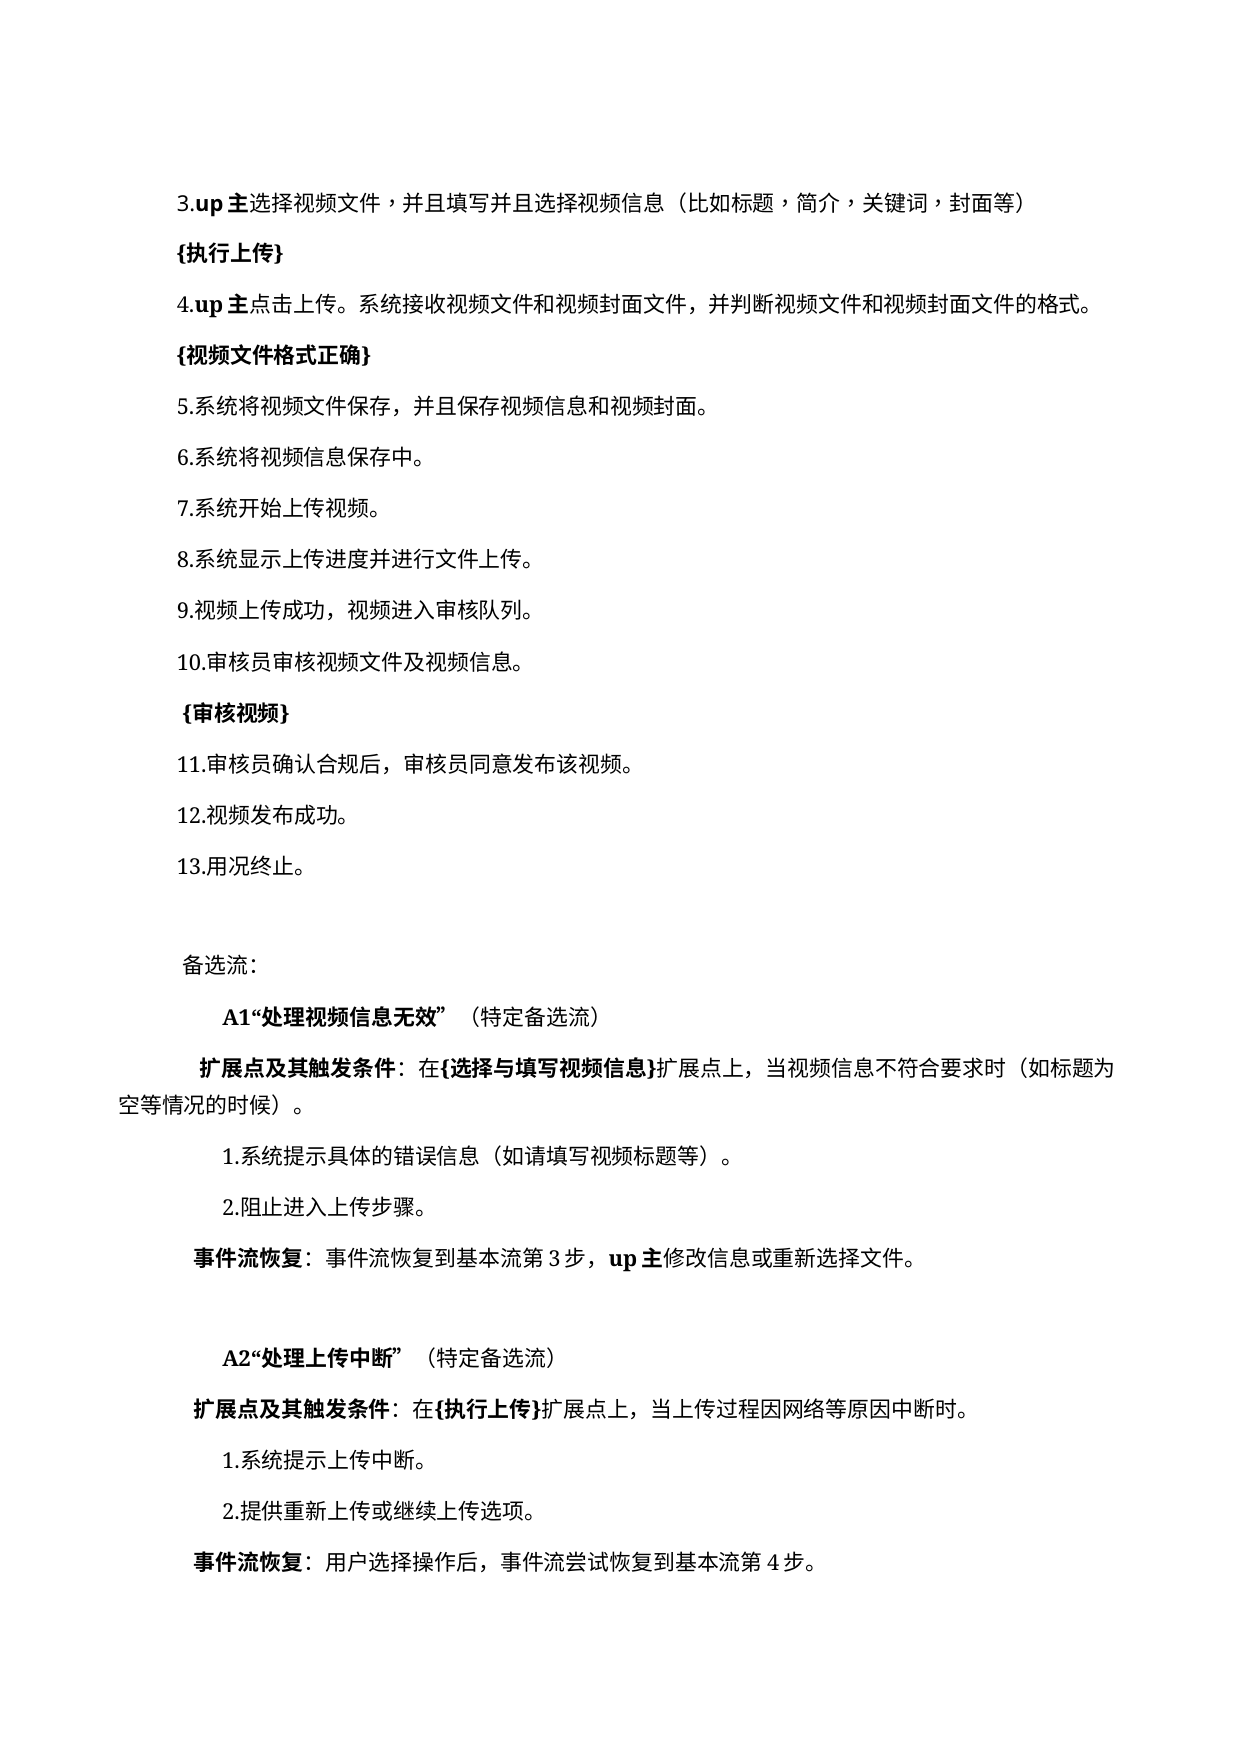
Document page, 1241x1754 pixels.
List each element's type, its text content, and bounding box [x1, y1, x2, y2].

text 8.系统显示上传进度并进行文件上传。 [118, 542, 1122, 574]
text 事件流恢复：事件流恢复到基本流第3步，up主修改信息或重新选择文件。 [118, 1241, 1122, 1273]
text 5.系统将视频文件保存，并且保存视频信息和视频封面。 [118, 389, 1122, 421]
text 12.视频发布成功。 [118, 798, 1122, 829]
text 13.用况终止。 [118, 849, 1122, 881]
text 2.提供重新上传或继续上传选项。 [118, 1494, 1122, 1526]
text 10.审核员审核视频文件及视频信息。 [118, 644, 1122, 676]
text {审核视频} [118, 696, 1122, 727]
text 扩展点及其触发条件：在{选择与填写视频信息}扩展点上，当视频信息不符合要求时（如标题为空等情况的时候）。 [118, 1051, 1122, 1120]
text 事件流恢复：用户选择操作后，事件流尝试恢复到基本流第4步。 [118, 1545, 1122, 1577]
text 11.审核员确认合规后，审核员同意发布该视频。 [118, 747, 1122, 778]
text 备选流： [118, 948, 1122, 980]
text {视频文件格式正确} [118, 338, 1122, 370]
text 4.up主点击上传。系统接收视频文件和视频封面文件，并判断视频文件和视频封面文件的格式。 [118, 287, 1122, 319]
text A1“处理视频信息无效”（特定备选流）​​ [118, 999, 1122, 1031]
text 扩展点及其触发条件：在{执行上传}扩展点上，当上传过程因网络等原因中断时。 [118, 1392, 1122, 1424]
text 9.视频上传成功，视频进入审核队列。 [118, 593, 1122, 625]
text 1.系统提示具体的错误信息（如请填写视频标题等）。 [118, 1139, 1122, 1171]
text 3.up主选择视频文件，并且填写并且选择视频信息（比如标题，简介，关键词，封面等） [118, 188, 1122, 217]
text 7.系统开始上传视频。 [118, 491, 1122, 523]
text 1.系统提示上传中断。 [118, 1443, 1122, 1475]
text 2.阻止进入上传步骤。 [118, 1190, 1122, 1222]
text {执行上传} [118, 236, 1122, 268]
text 6.系统将视频信息保存中。 [118, 440, 1122, 472]
text A2“处理上传中断”（特定备选流）​​ [118, 1341, 1122, 1373]
